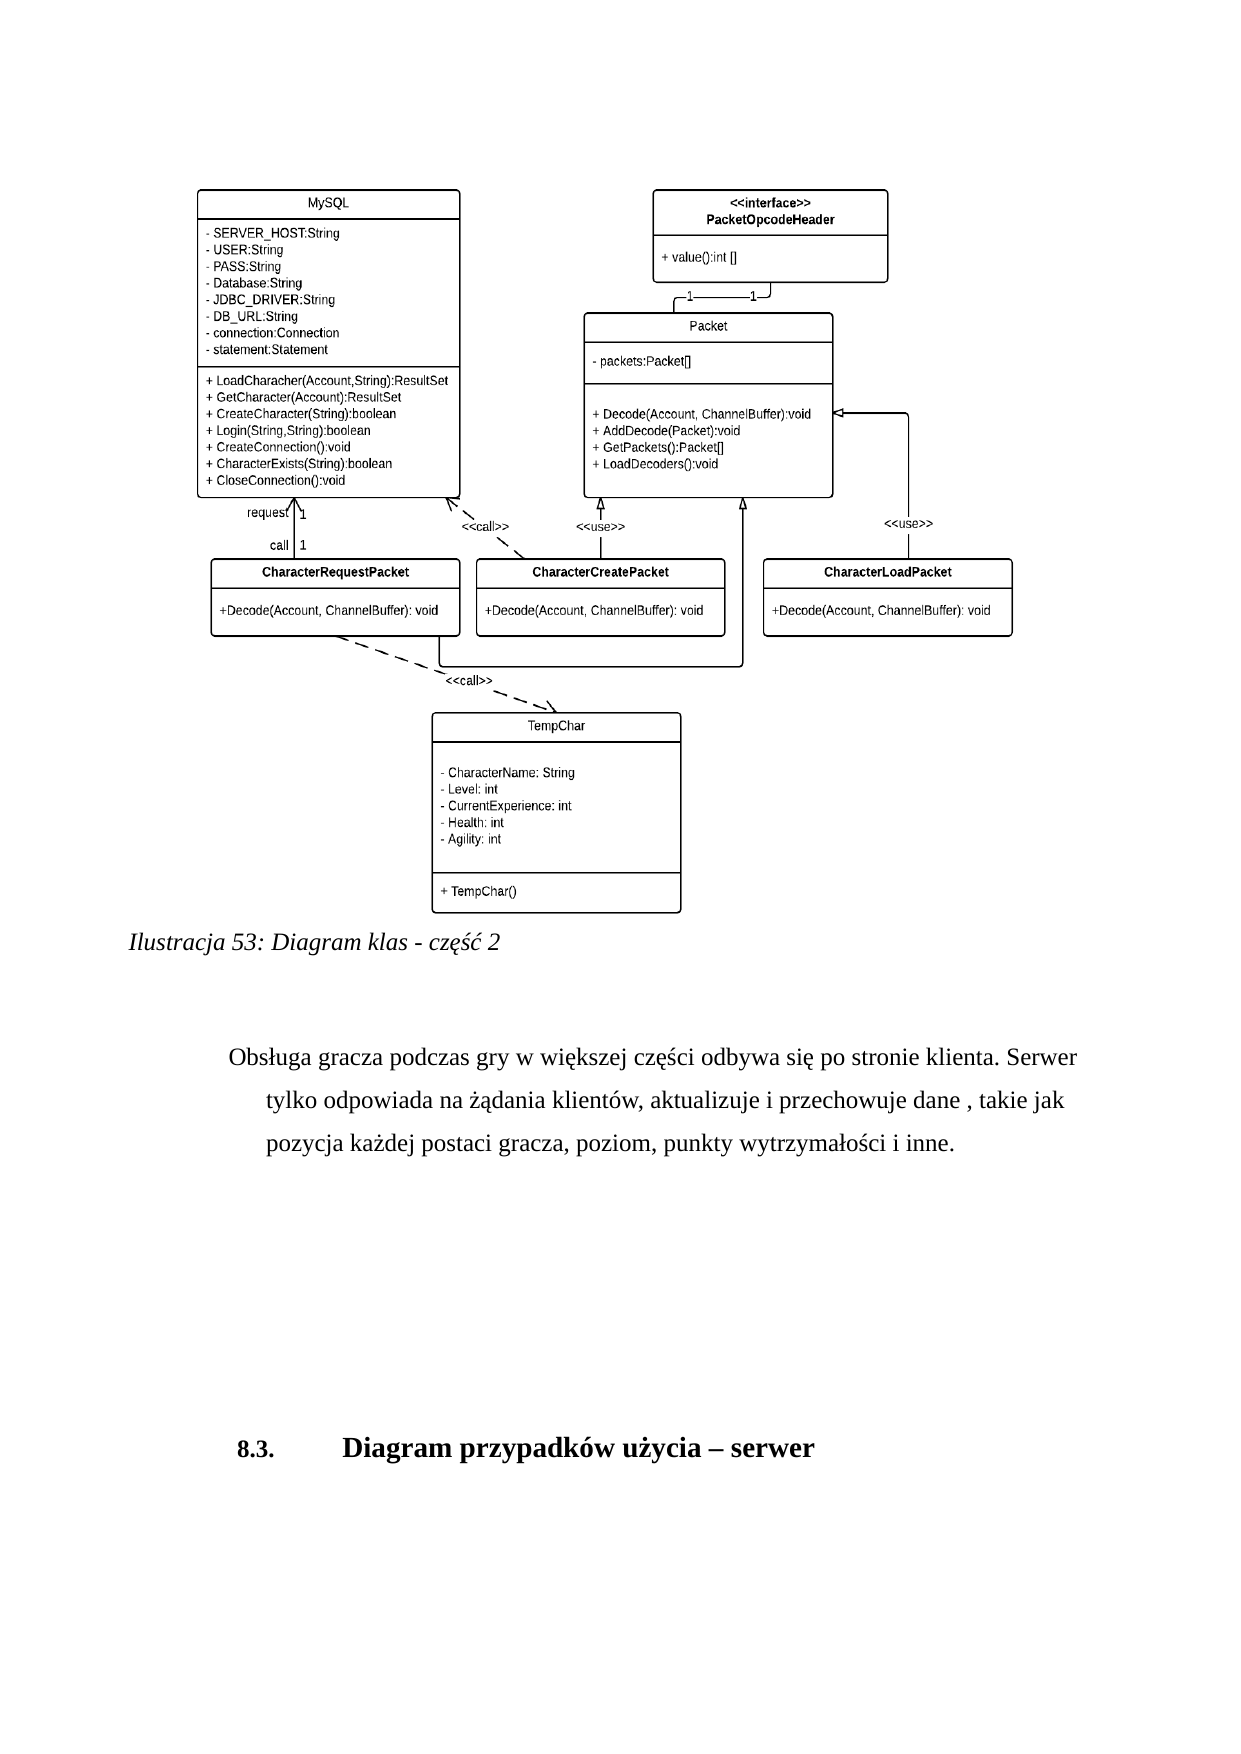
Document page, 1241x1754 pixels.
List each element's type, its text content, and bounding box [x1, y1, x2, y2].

text Ilustracja 53: Diagram klas - część 2 [128, 927, 1112, 955]
text Obsługa gracza podczas gry w większej części odbywa się po stronie klienta. Serwer tylko odpowiada na żądania klientów, aktualizuje i przechowuje dane , takie jak pozycja każdej postaci gracza, poziom, punkty wytrzymałości i inne. [228, 1042, 1122, 1157]
list Diagram przypadków użycia – serwer [231, 1430, 1122, 1506]
picture [128, 128, 1112, 927]
